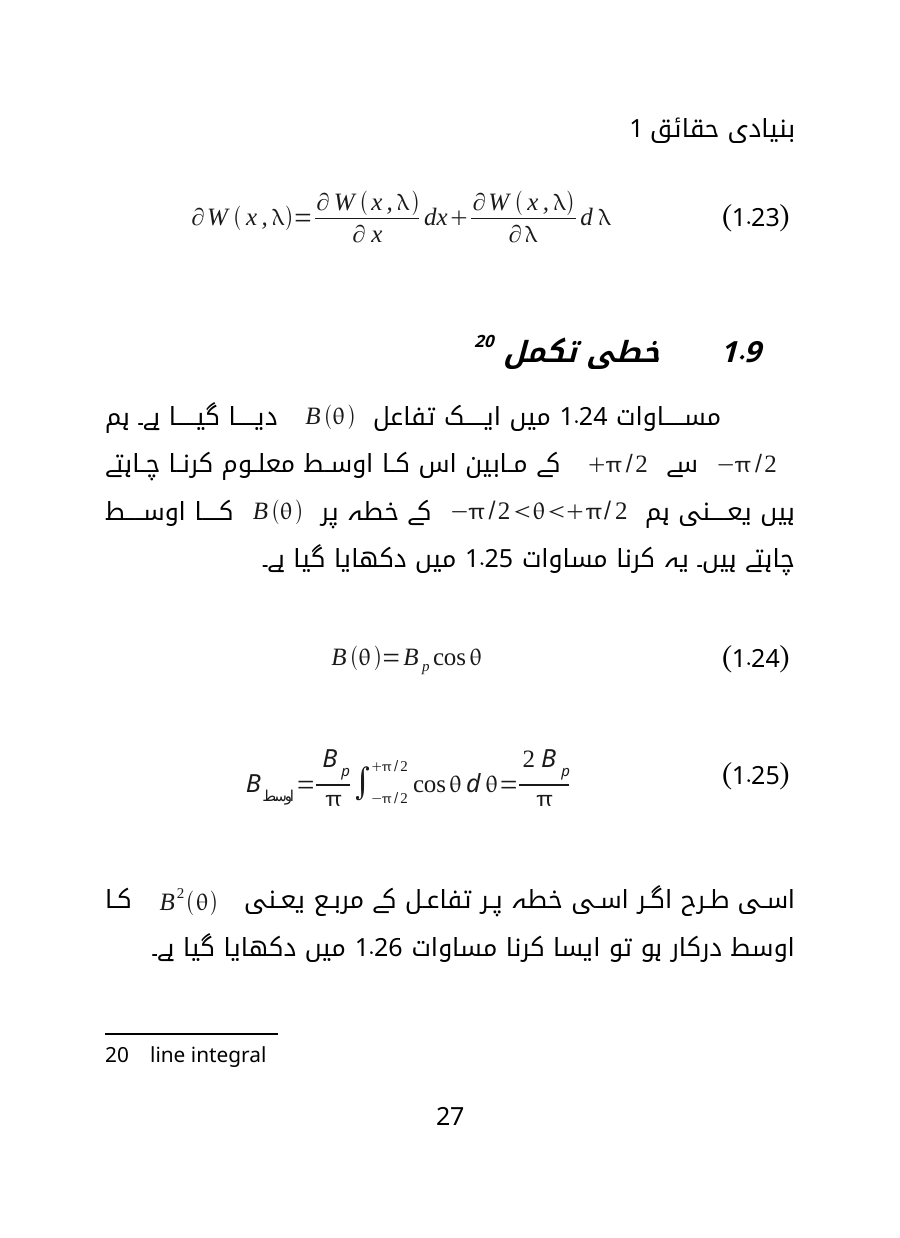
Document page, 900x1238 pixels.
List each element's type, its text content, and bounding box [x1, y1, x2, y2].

table_header (1.25) [700, 735, 795, 830]
table_header (1.24) [699, 629, 795, 701]
table_header [105, 182, 689, 266]
table_header (1.23) [689, 182, 795, 266]
list line integral [105, 1040, 795, 1068]
table_header [105, 629, 699, 701]
table_header [105, 735, 700, 830]
text اسی طرح اگر اسی خطہ پر تفاعل کے مربع یعنی کا اوسط درکار ہو تو ایسا کرنا مساوات 1.26 میں دکھایا گیا ہے۔ [105, 877, 795, 971]
subtitle خطی تکمل [105, 325, 720, 381]
text مساوات 1.24 میں ایک تفاعل دیا گیا ہے۔ ہم سے کے مابین اس کا اوسط معلوم کرنا چاہتے ہیں یعنی ہمکے خطہ پرکا اوسط چاہتے ہیں۔ یہ کرنا مساوات 1.25 میں دکھایا گیا ہے۔ [105, 393, 795, 583]
